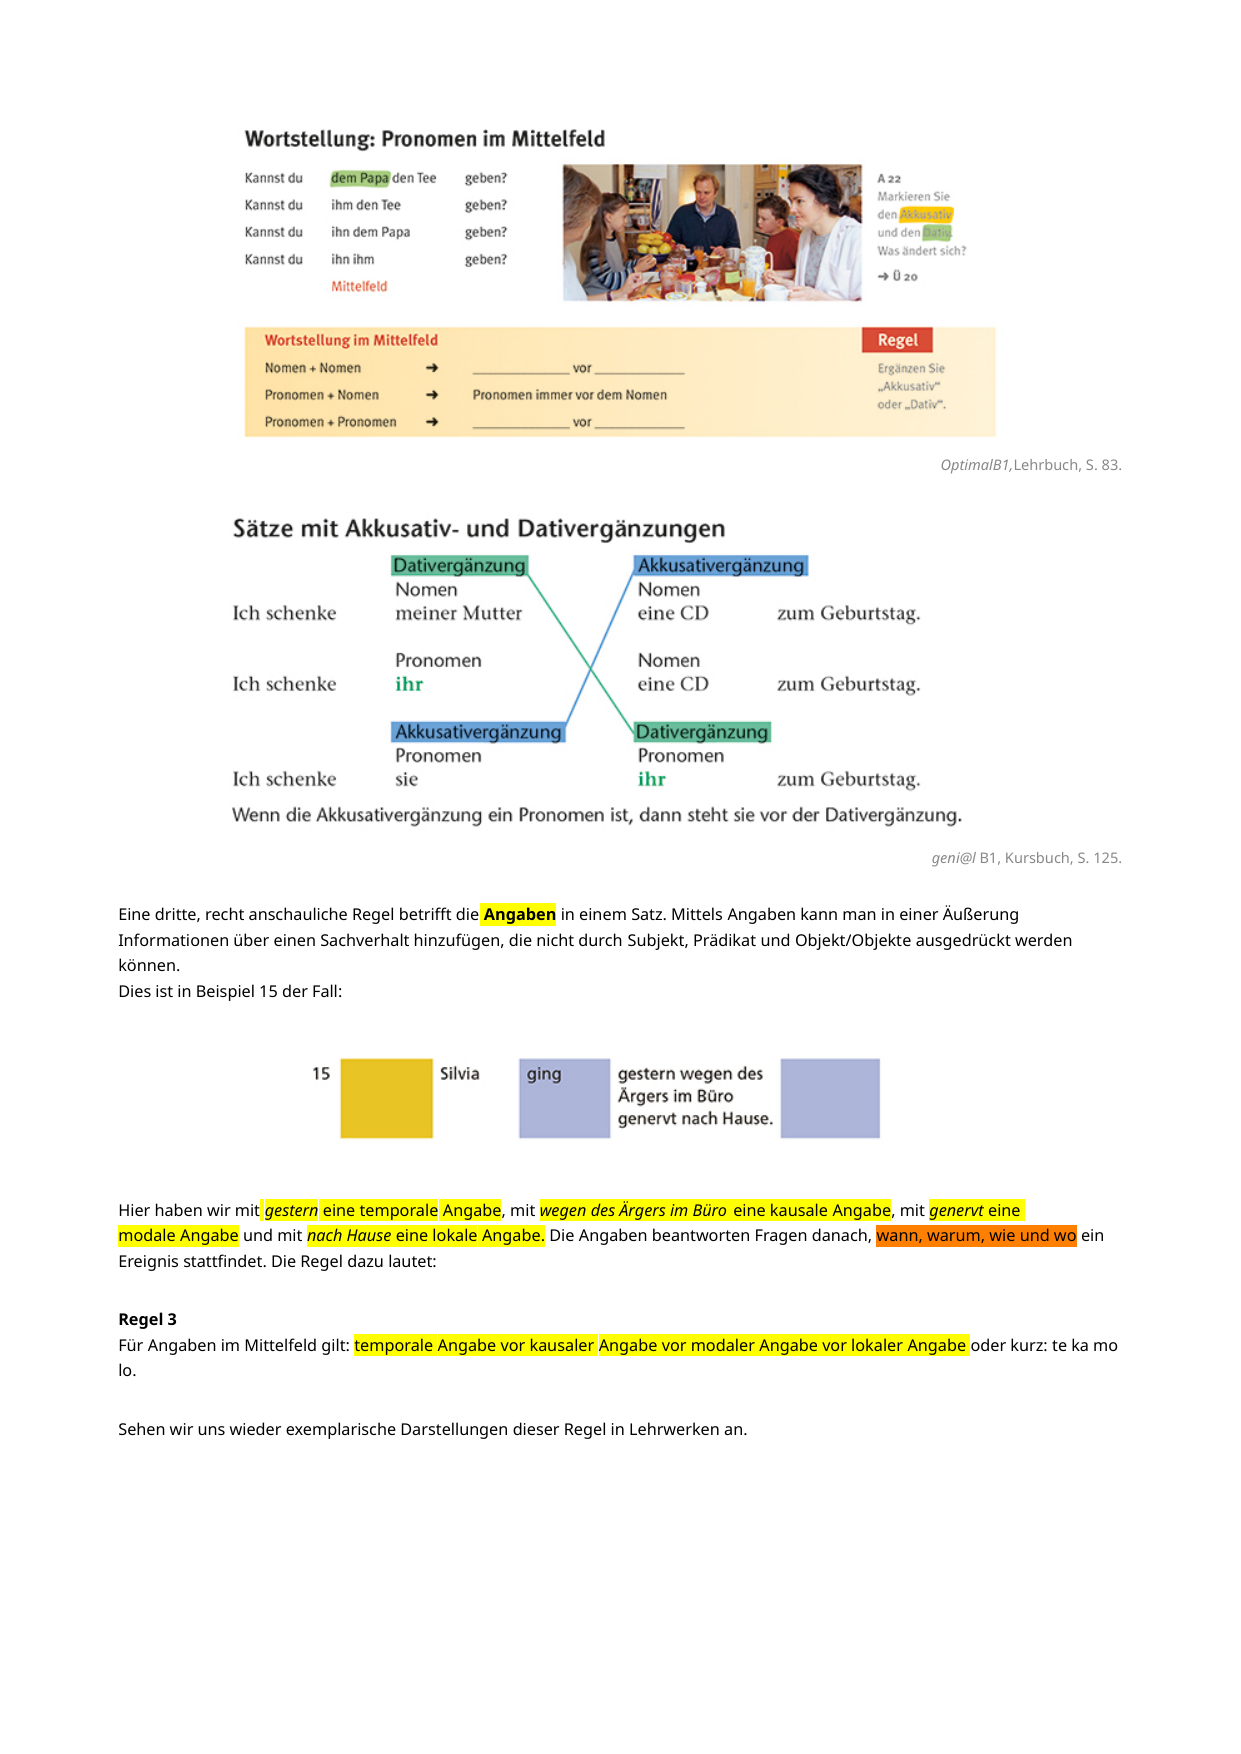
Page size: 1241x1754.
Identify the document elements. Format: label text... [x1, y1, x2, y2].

text Für Angaben im Mittelfeld gilt: temporale Angabe vor kausaler Angabe vor modaler Angabe vor lokaler Angabe oder kurz: te ka mo lo. [118, 1334, 1122, 1381]
text Hier haben wir mit gestern eine temporale Angabe, mit wegen des Ärgers im Büro eine kausale Angabe, mit genervt eine modale Angabe und mit nach Hause eine lokale Angabe. Die Angaben beantworten Fragen danach, wann, warum, wie und wo ein Ereignis stattfindet. Die Regel dazu lautet: [118, 1199, 1122, 1272]
text Regel 3 [118, 1308, 1122, 1331]
picture [226, 118, 1014, 451]
text Eine dritte, recht anschauliche Regel betrifft die Angaben in einem Satz. Mittels Angaben kann man in einer Äußerung Informationen über einen Sachverhalt hinzufügen, die nicht durch Subjekt, Prädikat und Objekt/Objekte ausgedrückt werden können. [118, 903, 1122, 976]
text OptimalB1,Lehrbuch, S. 83. [118, 455, 1122, 475]
text Sehen wir uns wieder exemplarische Darstellungen dieser Regel in Lehrwerken an. [118, 1418, 1122, 1440]
text Dies ist in Beispiel 15 der Fall: [118, 979, 1122, 1002]
picture [226, 1038, 1014, 1162]
text geni@l B1, Kursbuch, S. 125. [118, 847, 1122, 867]
picture [226, 510, 1014, 844]
